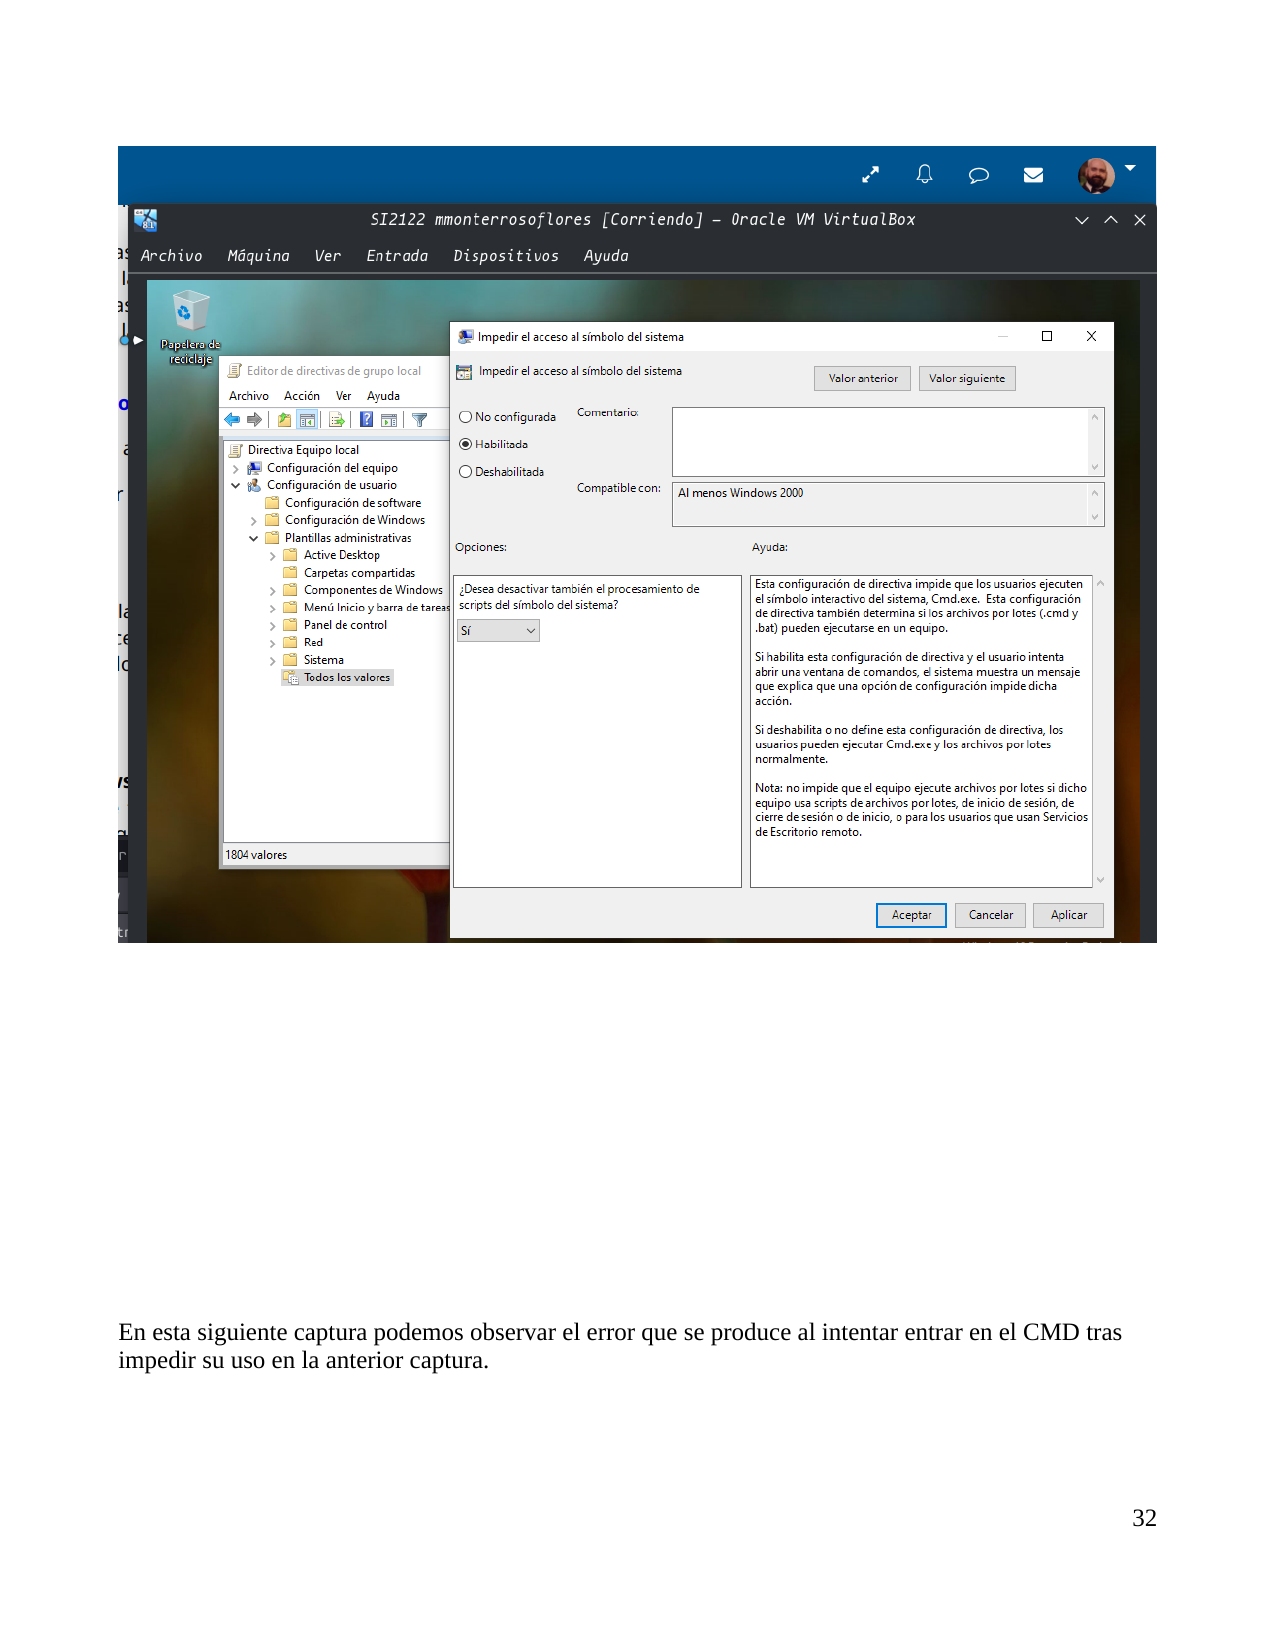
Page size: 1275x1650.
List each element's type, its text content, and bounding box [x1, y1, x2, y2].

picture [118, 146, 1157, 943]
table_header [118, 943, 1157, 972]
text En esta siguiente captura podemos observar el error que se produce al intentar entrar en el CMD tras impedir su uso en la anterior captura. [118, 1317, 1157, 1374]
